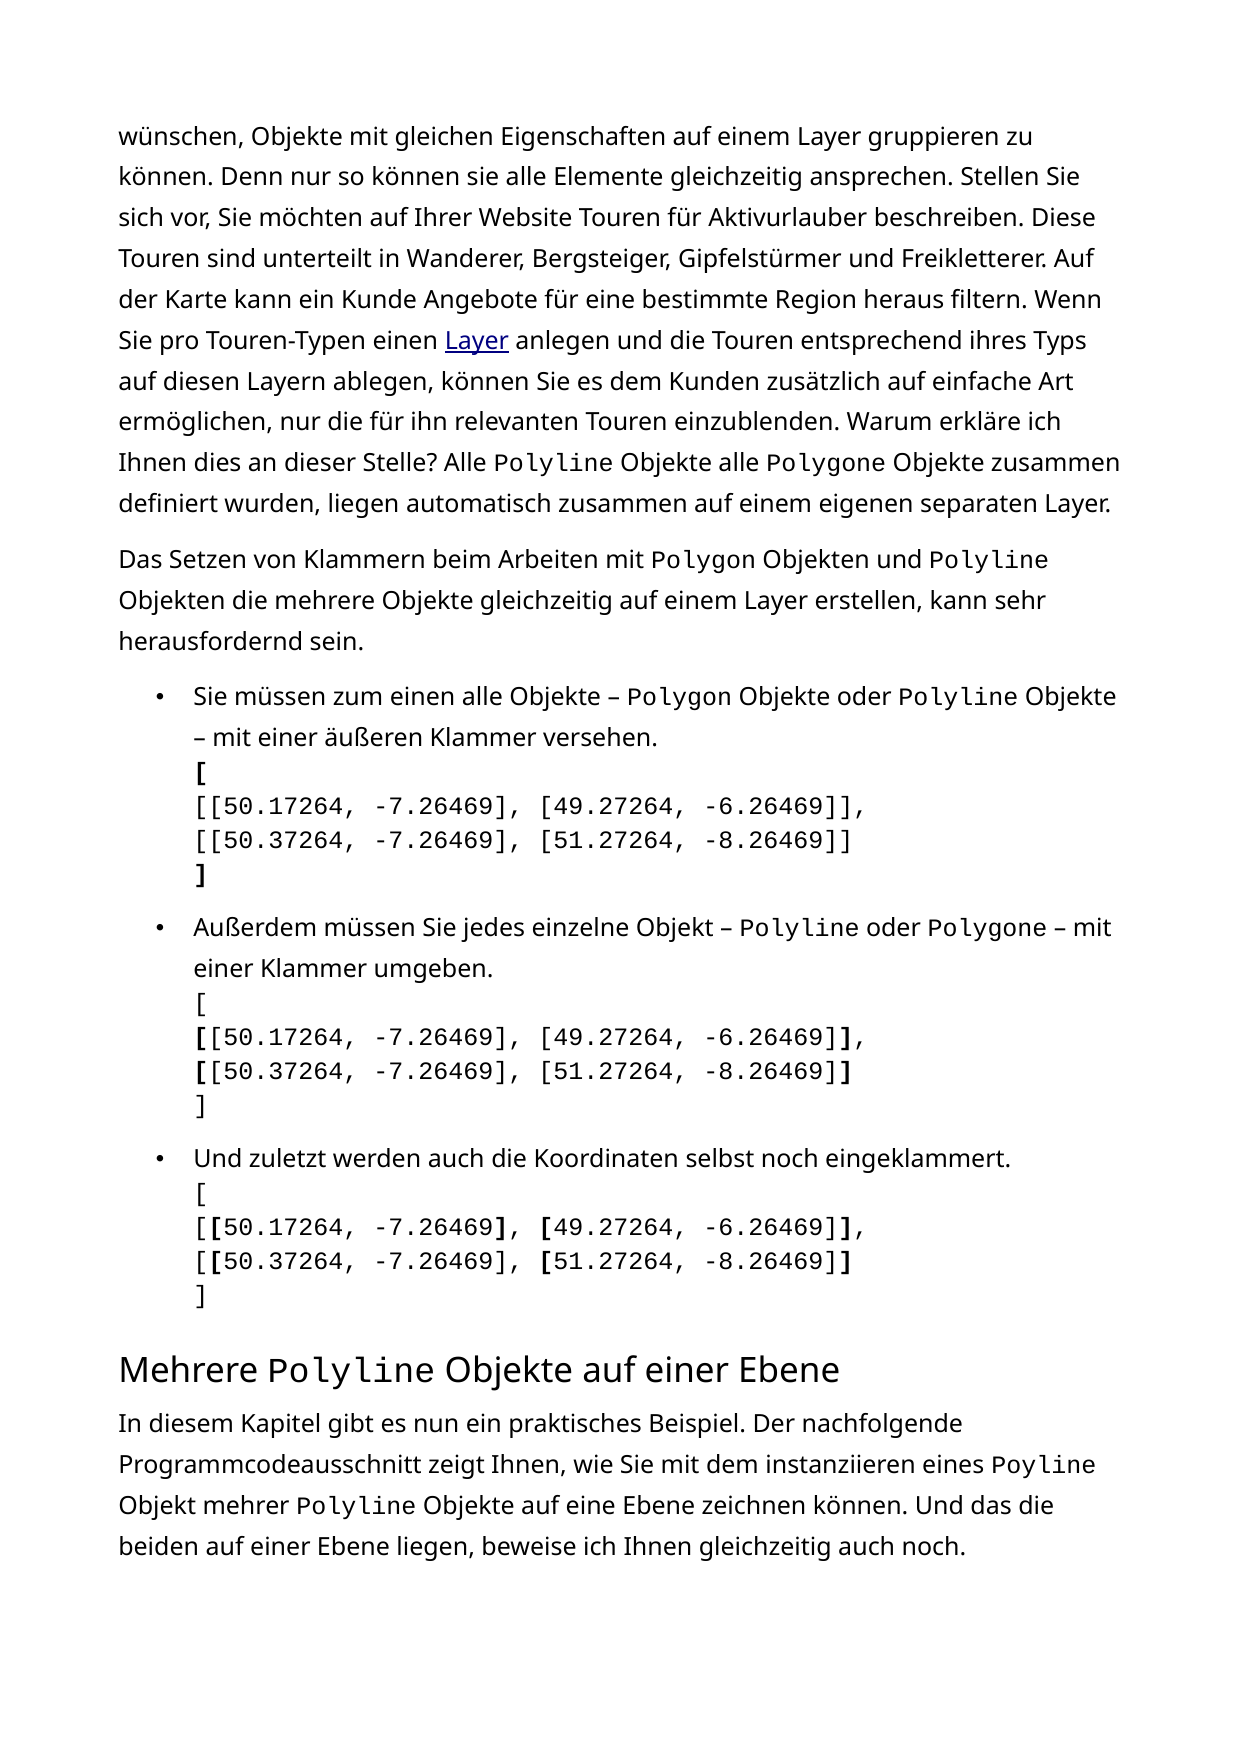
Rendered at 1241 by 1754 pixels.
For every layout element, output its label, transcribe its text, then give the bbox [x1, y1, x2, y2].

list Außerdem müssen Sie jedes einzelne Objekt – Polyline oder Polygone – mit einer Klammer umgeben. [ [[50.17264, -7.26469], [49.27264, -6.26469]], [[50.37264, -7.26469], [51.27264, -8.26469]] ] [156, 910, 1122, 1121]
list Sie müssen zum einen alle Objekte – Polygon Objekte oder Polyline Objekte – mit einer äußeren Klammer versehen. [ [[50.17264, -7.26469], [49.27264, -6.26469]], [[50.37264, -7.26469], [51.27264, -8.26469]] ] [156, 678, 1122, 889]
list Und zuletzt werden auch die Koordinaten selbst noch eingeklammert. [ [[50.17264, -7.26469], [49.27264, -6.26469]], [[50.37264, -7.26469], [51.27264, -8.26469]] ] [156, 1141, 1122, 1311]
text wünschen, Objekte mit gleichen Eigenschaften auf einem Layer gruppieren zu können. Denn nur so können sie alle Elemente gleichzeitig ansprechen. Stellen Sie sich vor, Sie möchten auf Ihrer Website Touren für Aktivurlauber beschreiben. Diese Touren sind unterteilt in Wanderer, Bergsteiger, Gipfelstürmer und Freikletterer. Auf der Karte kann ein Kunde Angebote für eine bestimmte Region heraus filtern. Wenn Sie pro Touren-Typen einen Layer anlegen und die Touren entsprechend ihres Typs auf diesen Layern ablegen, können Sie es dem Kunden zusätzlich auf einfache Art ermöglichen, nur die für ihn relevanten Touren einzublenden. Warum erkläre ich Ihnen dies an dieser Stelle? Alle Polyline Objekte alle Polygone Objekte zusammen definiert wurden, liegen automatisch zusammen auf einem eigenen separaten Layer. [118, 118, 1122, 520]
text Das Setzen von Klammern beim Arbeiten mit Polygon Objekten und Polyline Objekten die mehrere Objekte gleichzeitig auf einem Layer erstellen, kann sehr herausfordernd sein. [118, 541, 1122, 657]
subtitle Mehrere Polyline Objekte auf einer Ebene [118, 1346, 1122, 1393]
text In diesem Kapitel gibt es nun ein praktisches Beispiel. Der nachfolgende Programmcodeausschnitt zeigt Ihnen, wie Sie mit dem instanziieren eines Poyline Objekt mehrer Polyline Objekte auf eine Ebene zeichnen können. Und das die beiden auf einer Ebene liegen, beweise ich Ihnen gleichzeitig auch noch. [118, 1406, 1122, 1563]
